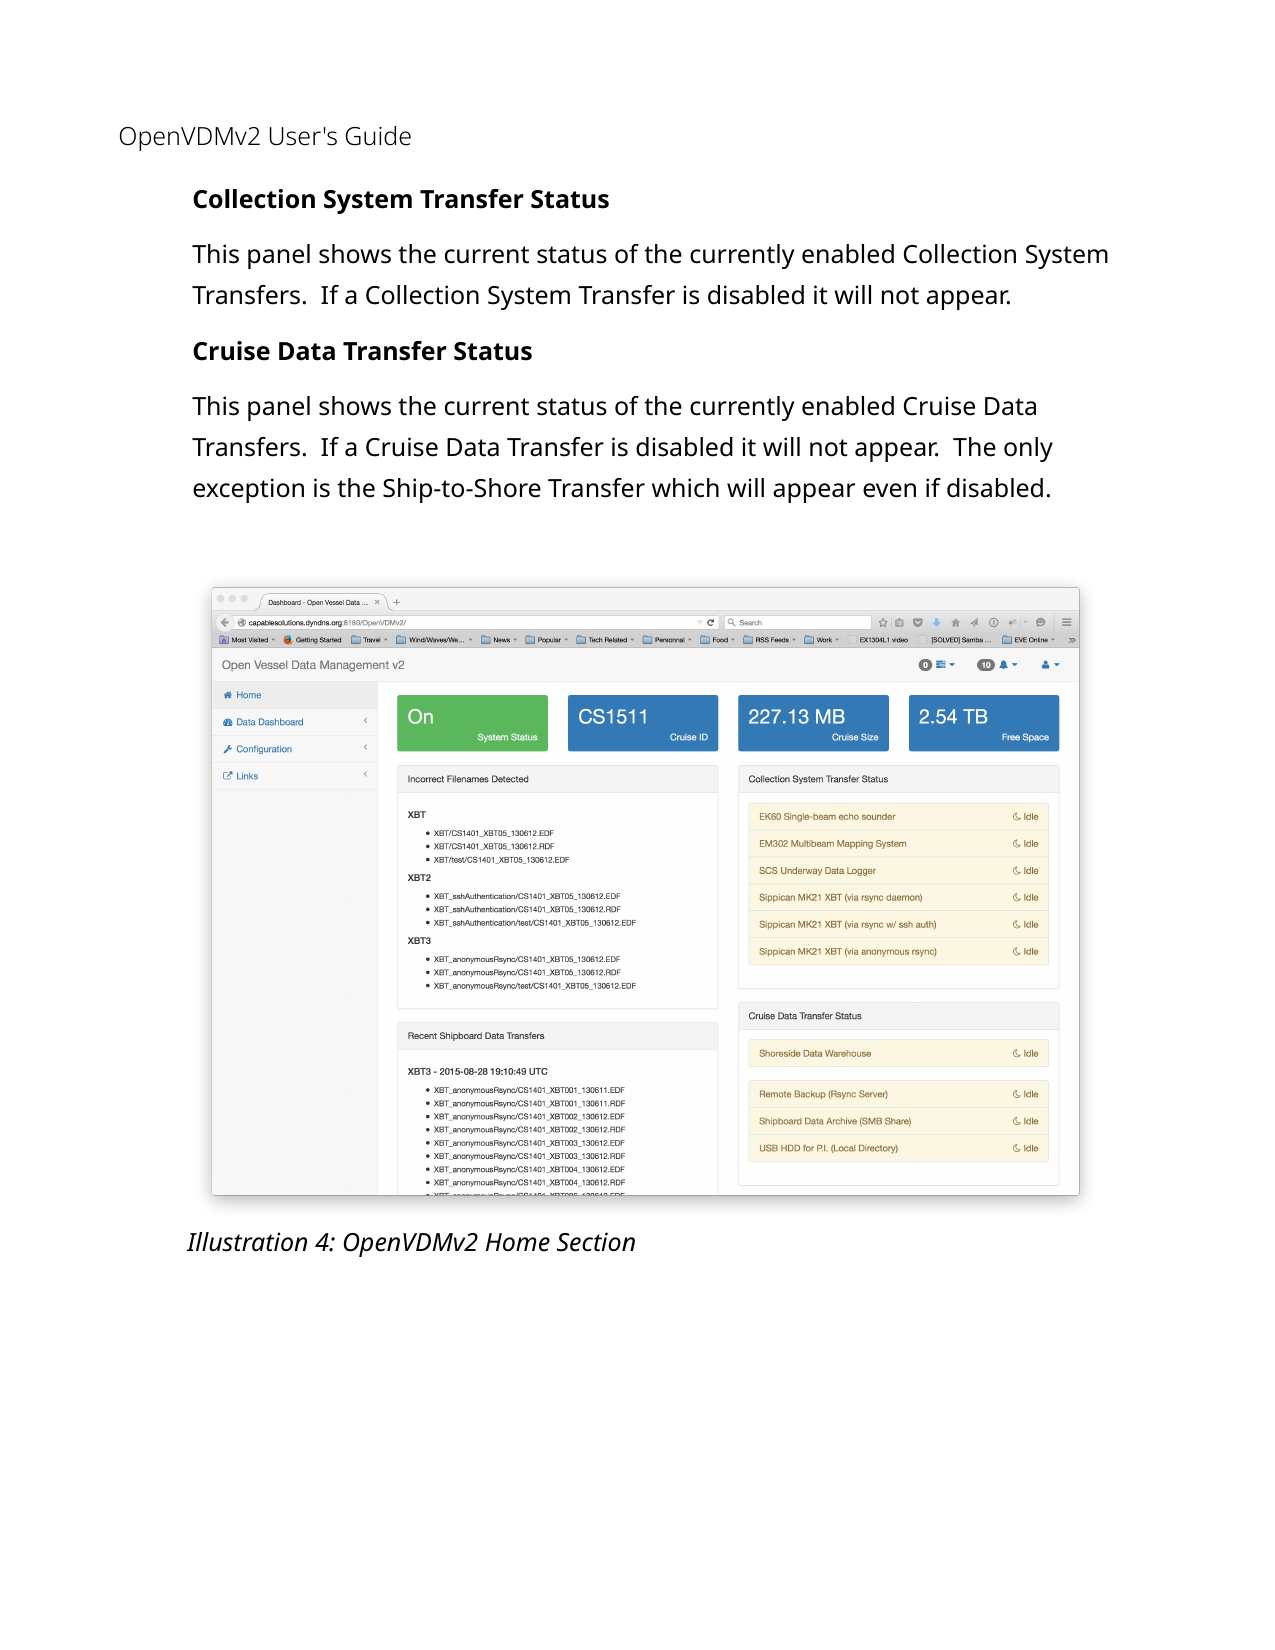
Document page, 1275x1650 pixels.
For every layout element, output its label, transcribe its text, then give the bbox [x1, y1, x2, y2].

picture [187, 567, 1104, 1225]
text This panel shows the current status of the currently enabled Collection System Transfers. If a Collection System Transfer is disabled it will not appear. [192, 237, 1157, 312]
text Illustration 4: OpenVDMv2 Home Section [187, 1225, 1103, 1258]
text This panel shows the current status of the currently enabled Cruise Data Transfers. If a Cruise Data Transfer is disabled it will not appear. The only exception is the Ship-to-Shore Transfer which will appear even if disabled. [192, 389, 1157, 504]
text Cruise Data Transfer Status [192, 333, 1157, 367]
text Collection System Transfer Status [192, 182, 1157, 216]
